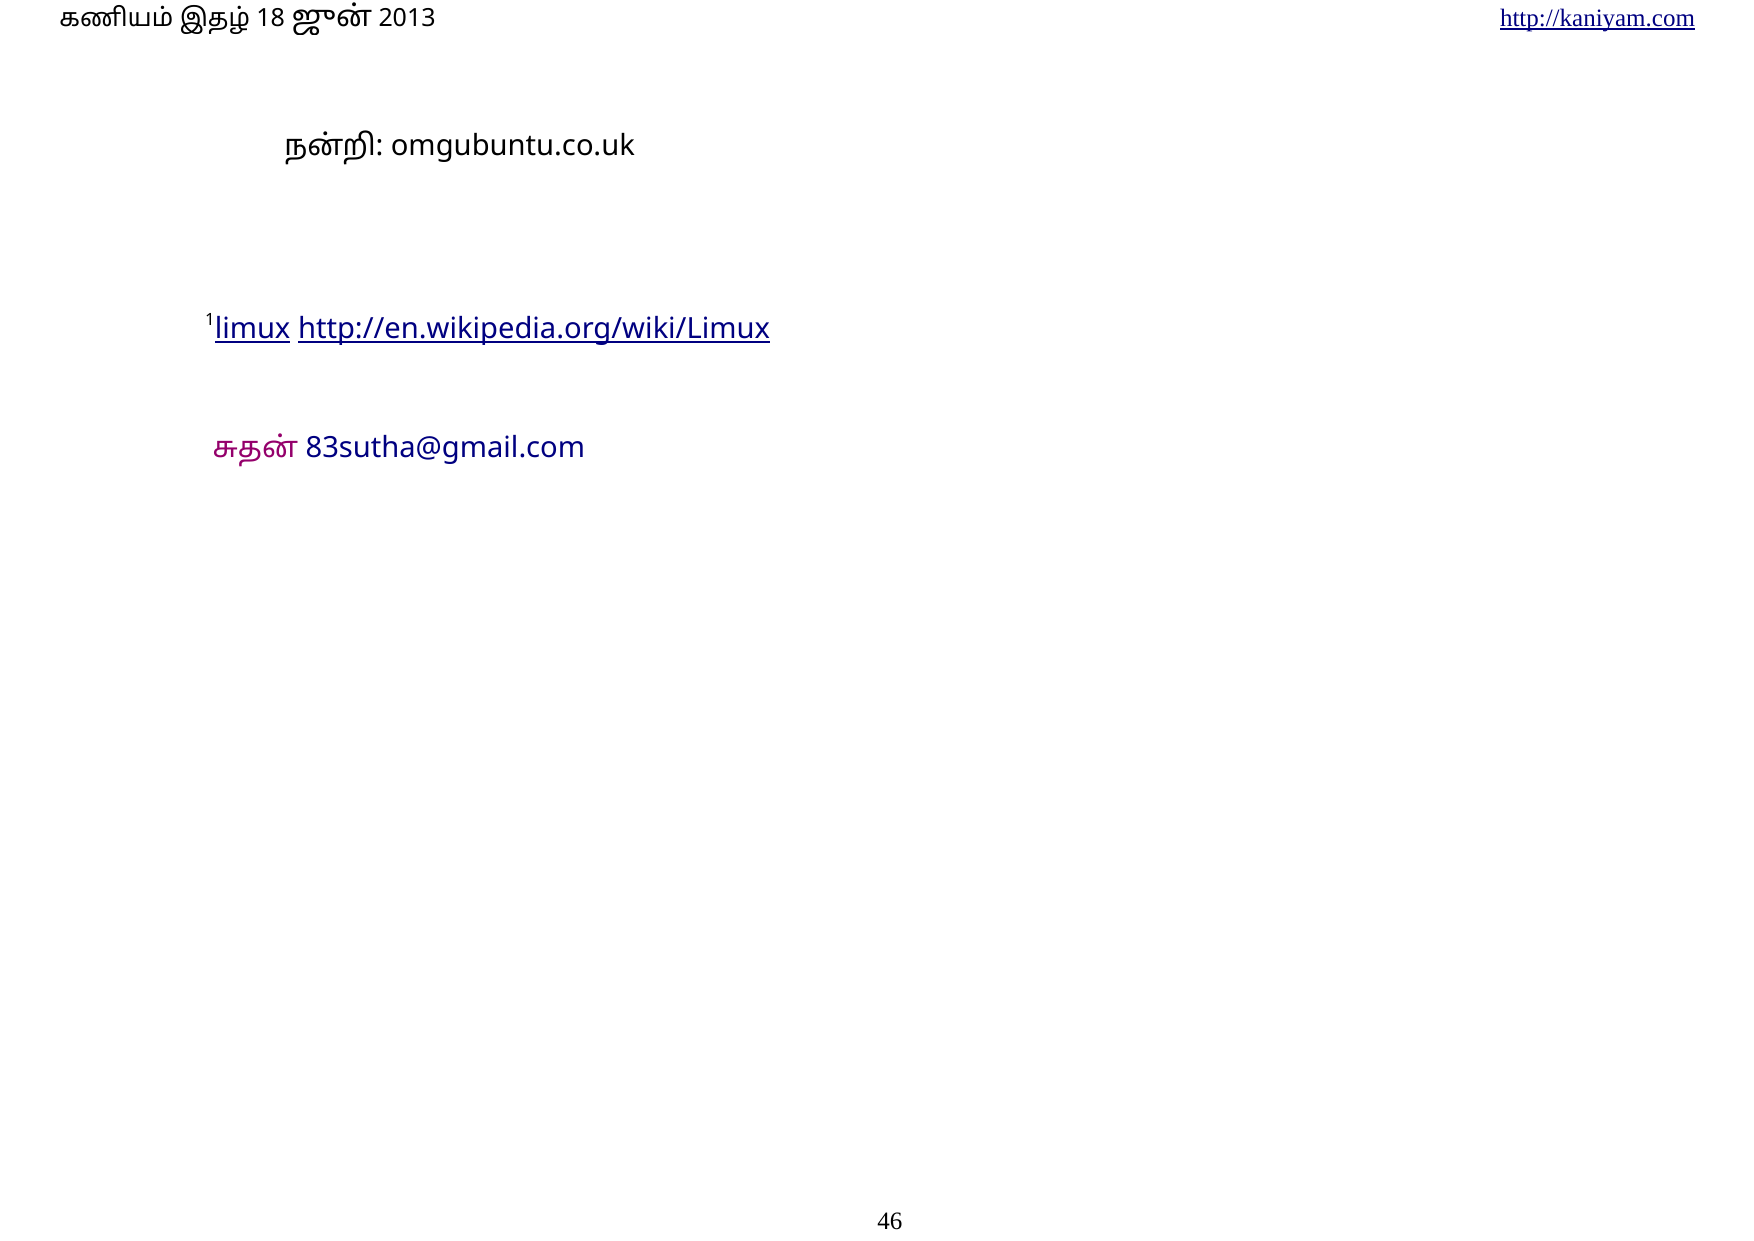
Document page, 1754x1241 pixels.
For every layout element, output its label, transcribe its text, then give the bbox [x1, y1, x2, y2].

text சுதன் 83sutha@gmail.com [205, 426, 1695, 469]
text நன்றி: omgubuntu.co.uk [59, 124, 1695, 167]
text 1limux http://en.wikipedia.org/wiki/Limux [205, 248, 1695, 347]
